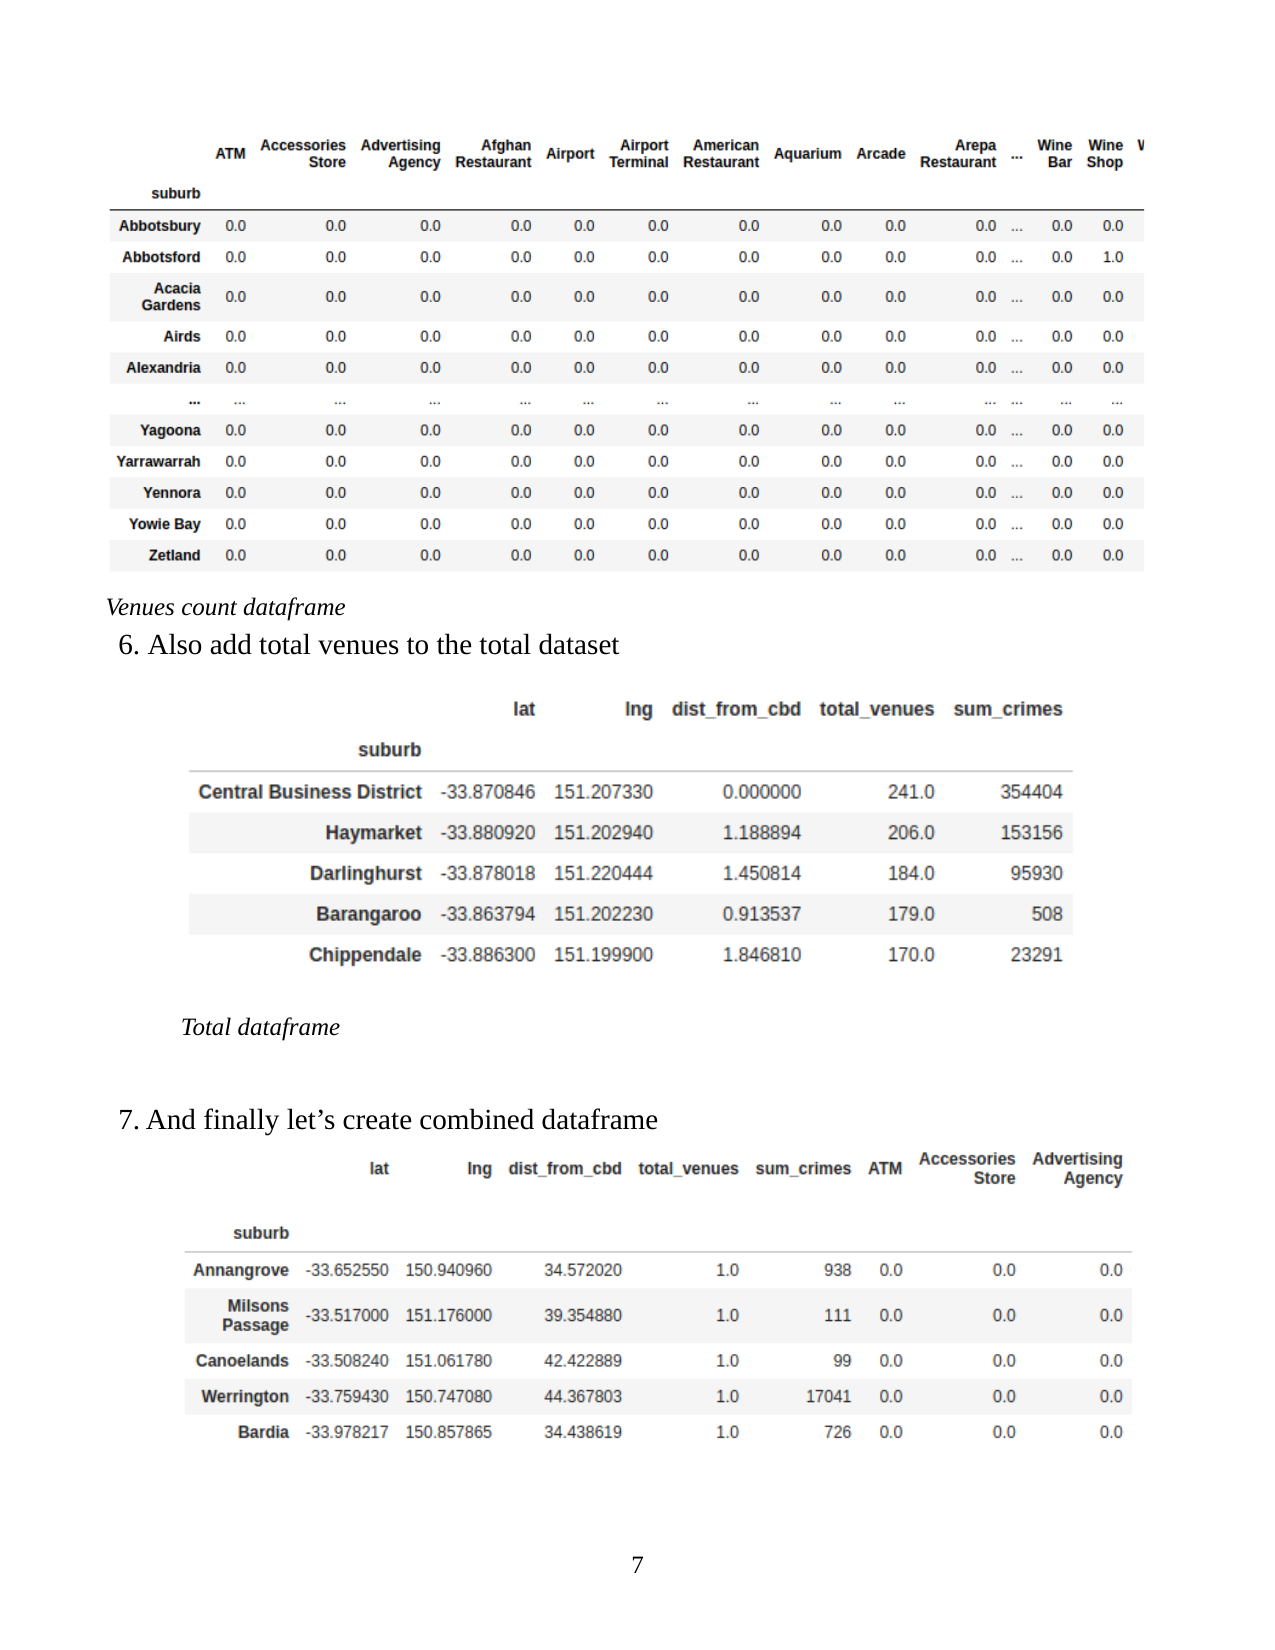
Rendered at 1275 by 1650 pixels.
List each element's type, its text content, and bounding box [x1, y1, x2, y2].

text Venues count dataframe [105, 131, 1156, 620]
text 6. Also add total venues to the total dataset [105, 118, 1157, 661]
text Total dataframe [181, 1007, 1094, 1041]
picture [174, 1147, 1133, 1467]
picture [180, 694, 1095, 1007]
picture [105, 130, 1145, 587]
text 7. And finally let’s create combined dataframe [118, 1102, 1157, 1136]
